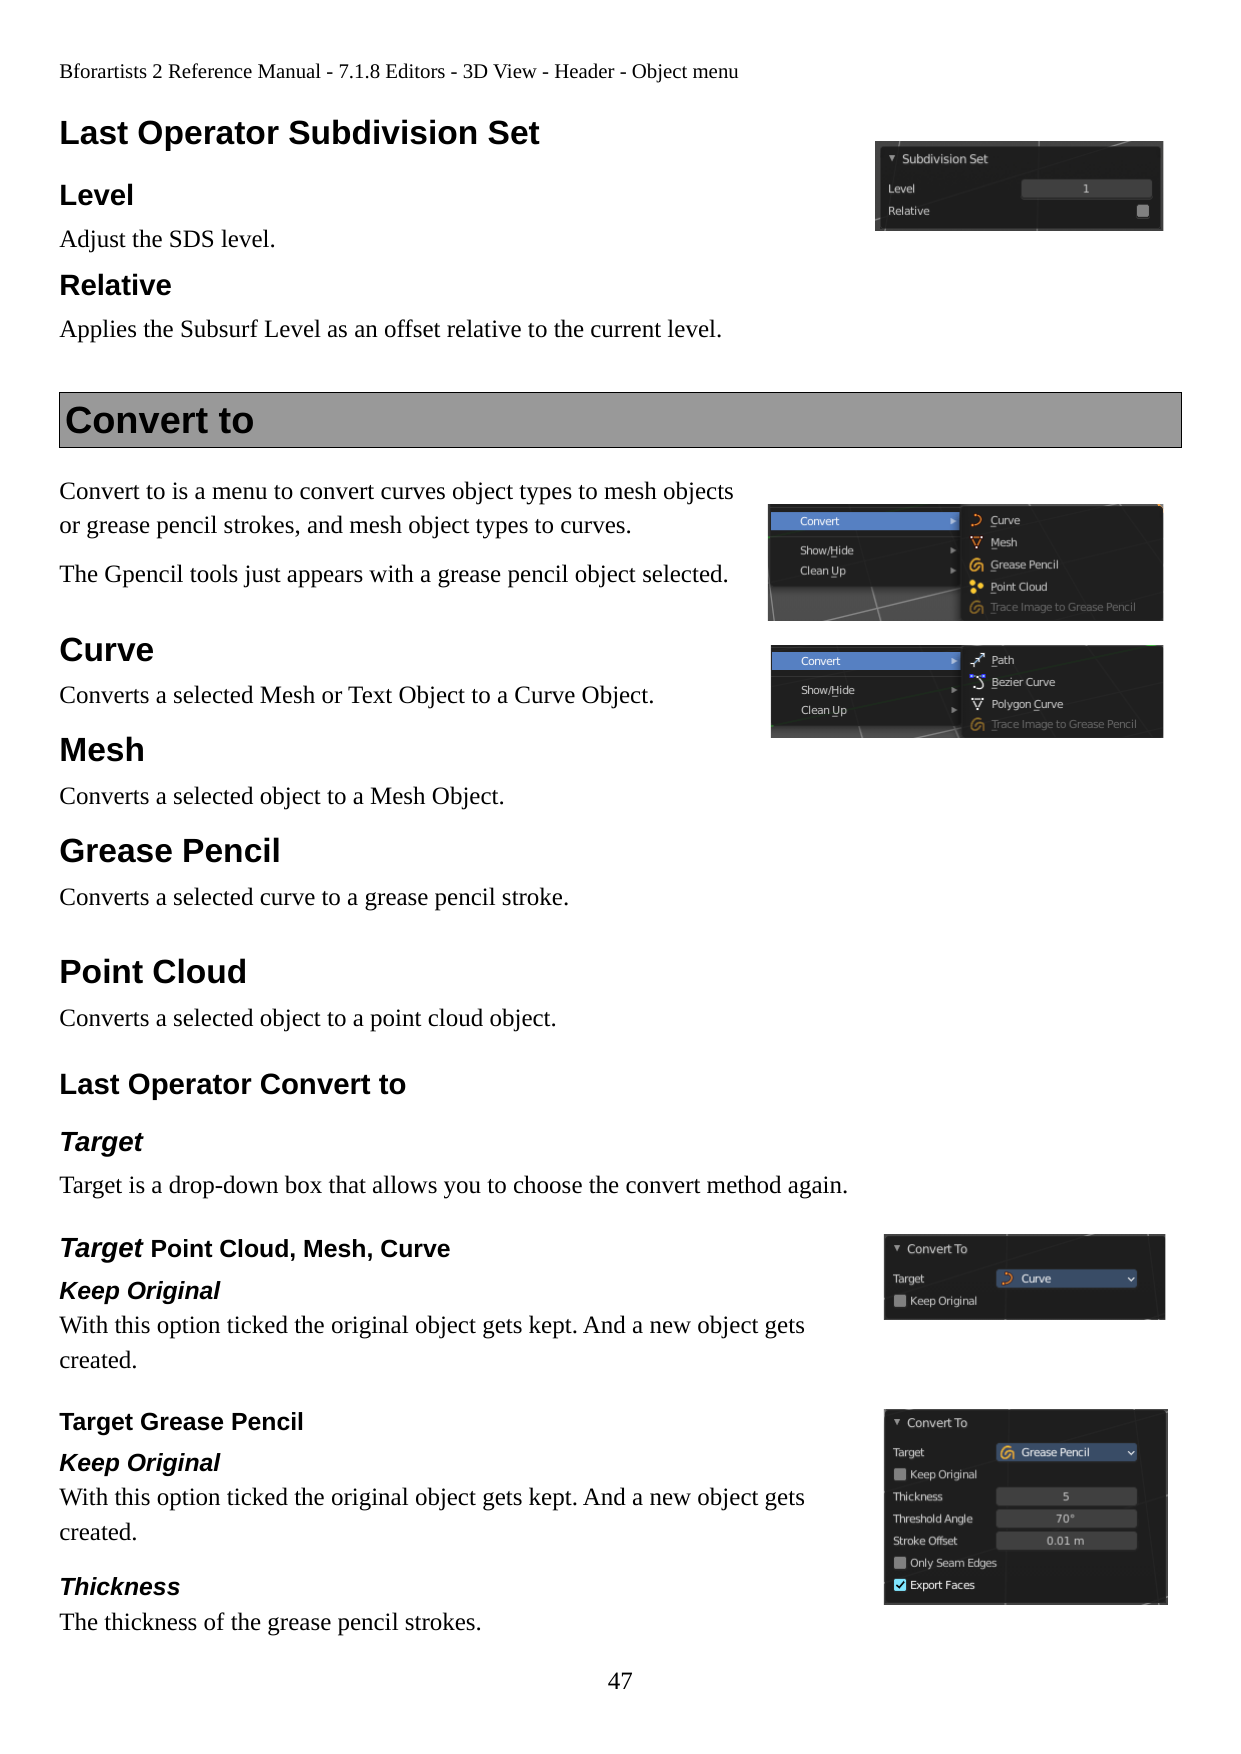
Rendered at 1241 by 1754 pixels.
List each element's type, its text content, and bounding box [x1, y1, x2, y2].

picture [883, 1234, 1166, 1320]
text Applies the Subsurf Level as an offset relative to the current level. [59, 314, 1181, 343]
subtitle Keep Original [59, 1448, 883, 1476]
text Converts a selected Mesh or Text Object to a Curve Object. [59, 681, 770, 709]
subtitle [1168, 1572, 1181, 1601]
subtitle Keep Original [59, 1276, 883, 1304]
subtitle Relative [59, 268, 1181, 302]
text The thickness of the grease pencil strokes. [59, 1607, 1181, 1636]
picture [767, 504, 1164, 621]
subtitle Point Cloud [59, 952, 1181, 991]
text Target is a drop-down box that allows you to choose the convert method again. [59, 1170, 1181, 1199]
text Converts a selected object to a point cloud object. [59, 1003, 1181, 1032]
subtitle Target Grease Pencil [59, 1407, 1181, 1435]
subtitle Target [59, 1126, 1181, 1157]
text Converts a selected object to a Mesh Object. [59, 781, 1181, 810]
subtitle [1164, 178, 1181, 212]
subtitle Grease Pencil [59, 831, 1181, 869]
subtitle Level [59, 178, 875, 212]
subtitle Target Point Cloud, Mesh, Curve [59, 1231, 1181, 1263]
subtitle Curve [59, 629, 1181, 668]
subtitle Last Operator Convert to [59, 1067, 1181, 1101]
subtitle Last Operator Subdivision Set [59, 113, 1181, 151]
text Adjust the SDS level. [59, 224, 1181, 253]
subtitle Thickness [59, 1572, 883, 1601]
picture [875, 141, 1164, 231]
table_header Convert to [60, 393, 1181, 447]
text The Gpencil tools just appears with a grease pencil object selected. [59, 559, 767, 588]
picture [770, 645, 1164, 738]
text Converts a selected curve to a grease pencil stroke. [59, 882, 1181, 911]
text With this option ticked the original object gets kept. And a new object gets created. [59, 1482, 883, 1546]
subtitle [1166, 1276, 1181, 1304]
text With this option ticked the original object gets kept. And a new object gets created. [59, 1311, 1181, 1374]
picture [883, 1409, 1168, 1605]
subtitle Mesh [59, 730, 1181, 769]
text Convert to is a menu to convert curves object types to mesh objects or grease pencil strokes, and mesh object types to curves. [59, 476, 1181, 539]
subtitle [1168, 1448, 1181, 1476]
